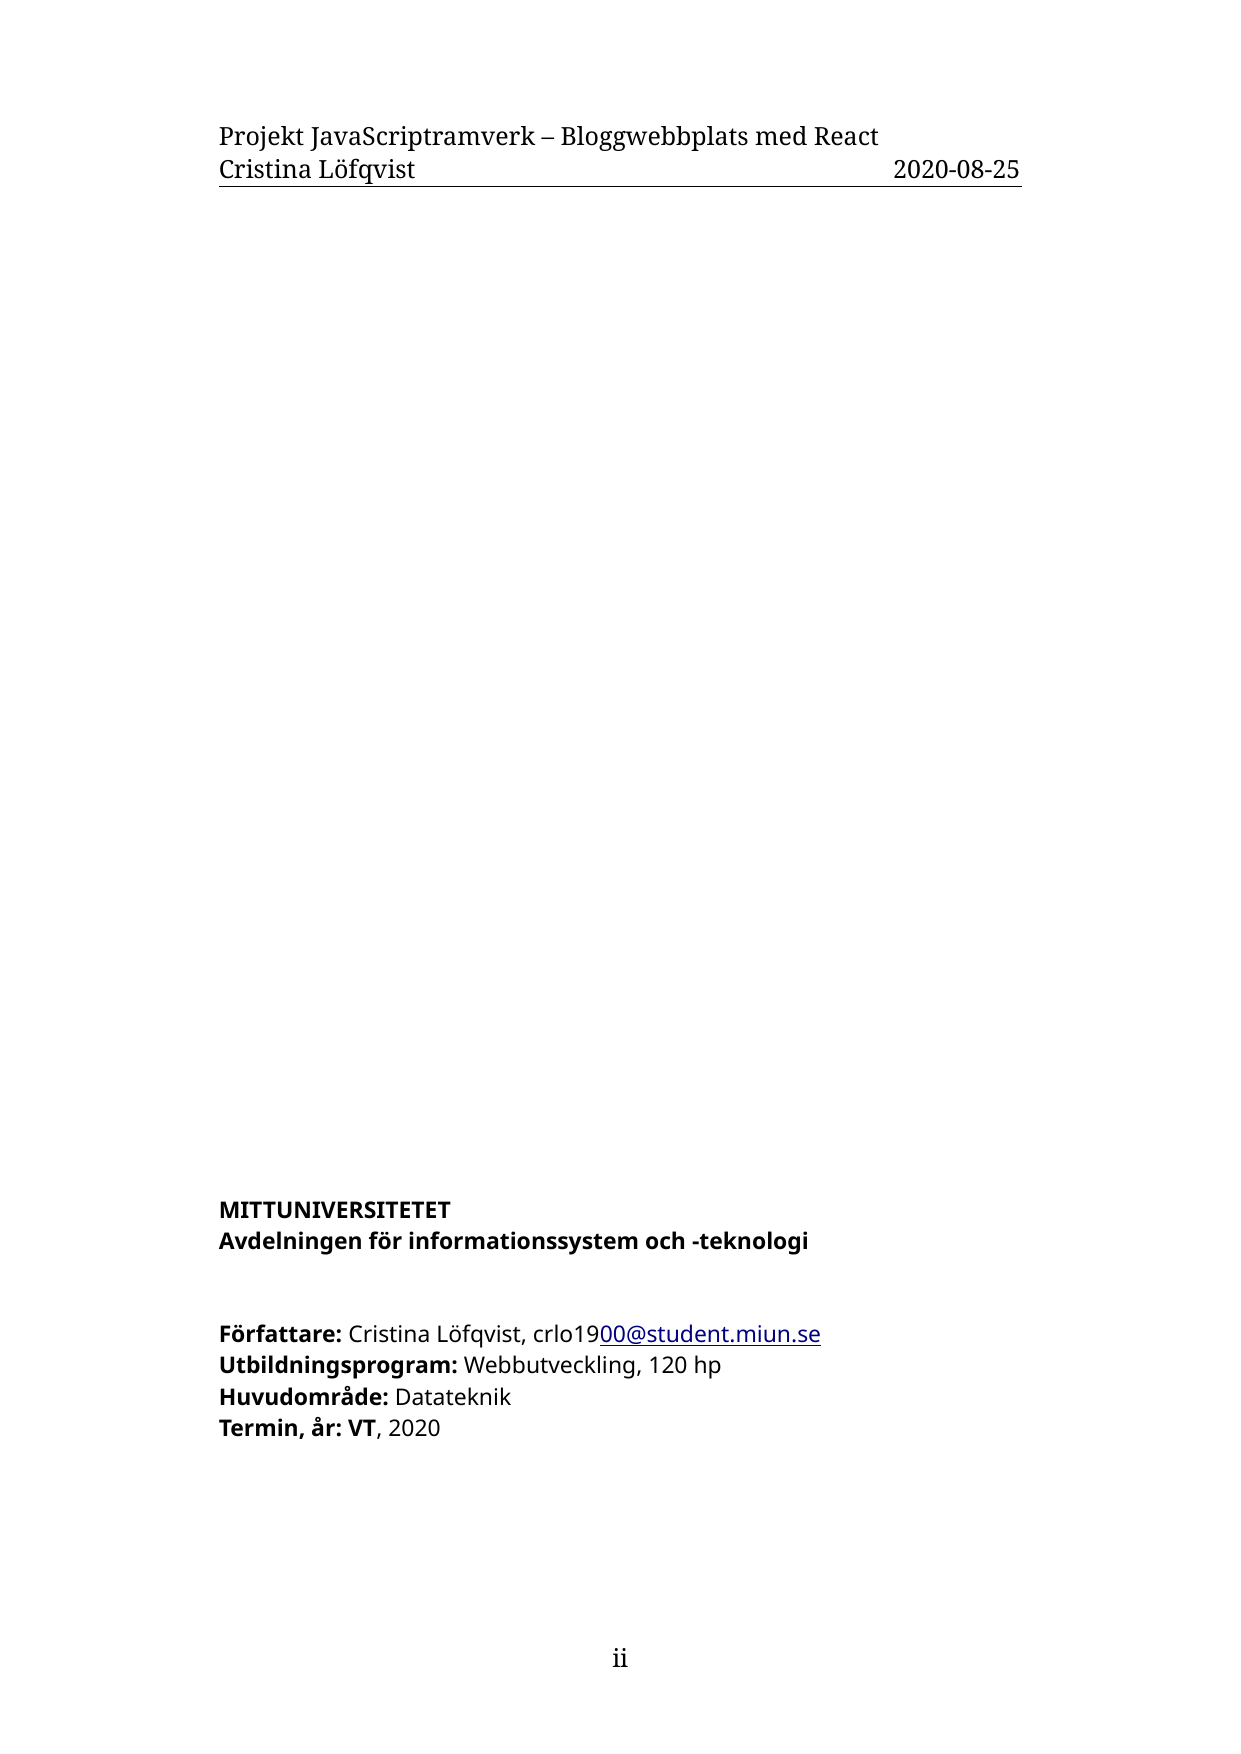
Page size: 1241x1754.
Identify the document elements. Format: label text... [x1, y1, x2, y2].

text Författare: Cristina Löfqvist, crlo1900@student.miun.se Utbildningsprogram: Webbutveckling, 120 hp Huvudområde: Datateknik Termin, år: VT, 2020 [218, 1287, 1022, 1443]
text MITTUNIVERSITETET Avdelningen för informationssystem och -teknologi [218, 1194, 1022, 1256]
